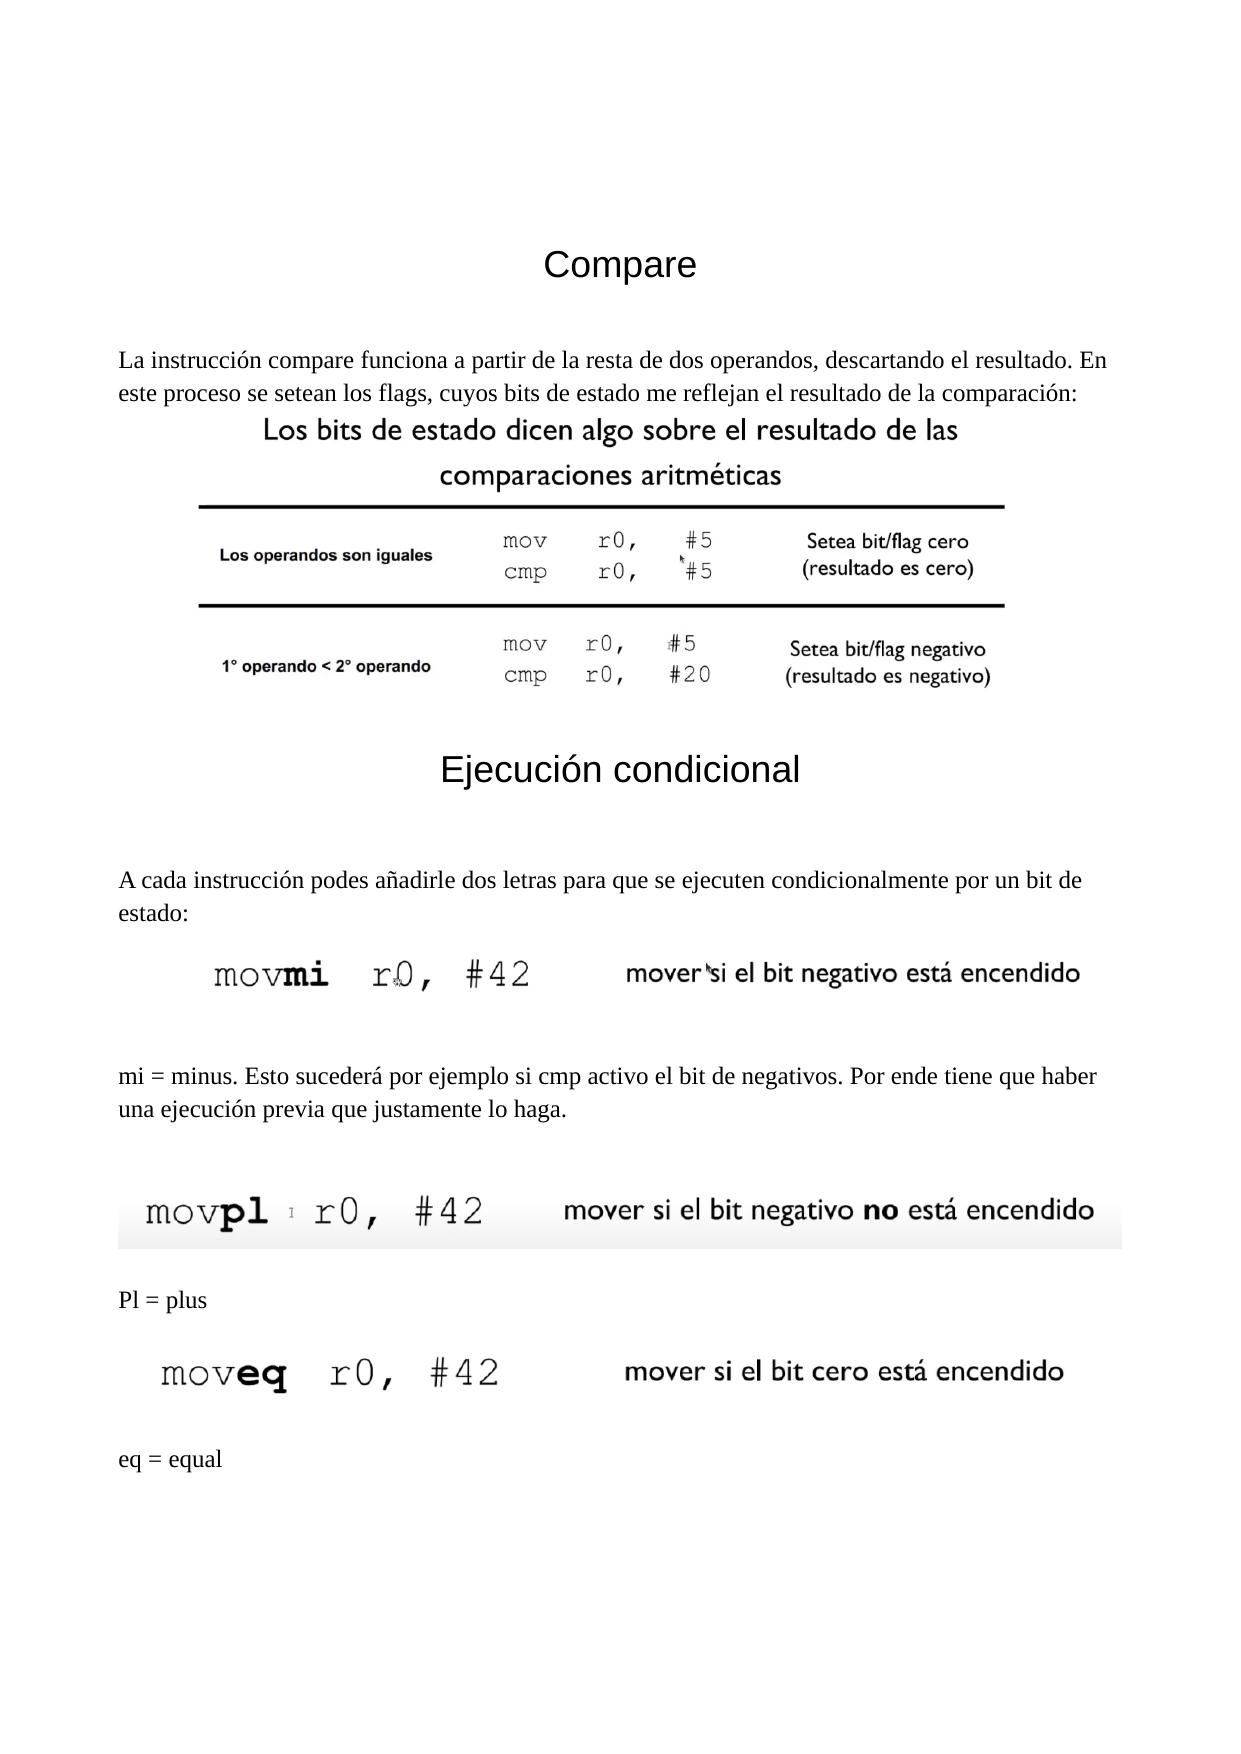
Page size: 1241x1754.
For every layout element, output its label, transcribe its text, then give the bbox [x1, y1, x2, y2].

text A cada instrucción podes añadirle dos letras para que se ejecuten condicionalmente por un bit de estado: [118, 865, 1122, 927]
text eq = equal [118, 1407, 1122, 1473]
subtitle Ejecución condicional [118, 432, 1122, 791]
text mi = minus. Esto sucederá por ejemplo si cmp activo el bit de negativos. Por ende tiene que haber una ejecución previa que justamente lo haga. [118, 1061, 1122, 1156]
text Pl = plus [118, 1249, 1122, 1314]
text La instrucción compare funciona a partir de la resta de dos operandos, descartando el resultado. En este proceso se setean los flags, cuyos bits de estado me reflejan el resultado de la comparación: [118, 345, 1122, 407]
picture [198, 411, 1005, 705]
picture [118, 1174, 1123, 1249]
picture [118, 945, 1123, 1010]
subtitle Compare [118, 242, 1122, 285]
picture [118, 1333, 1123, 1407]
